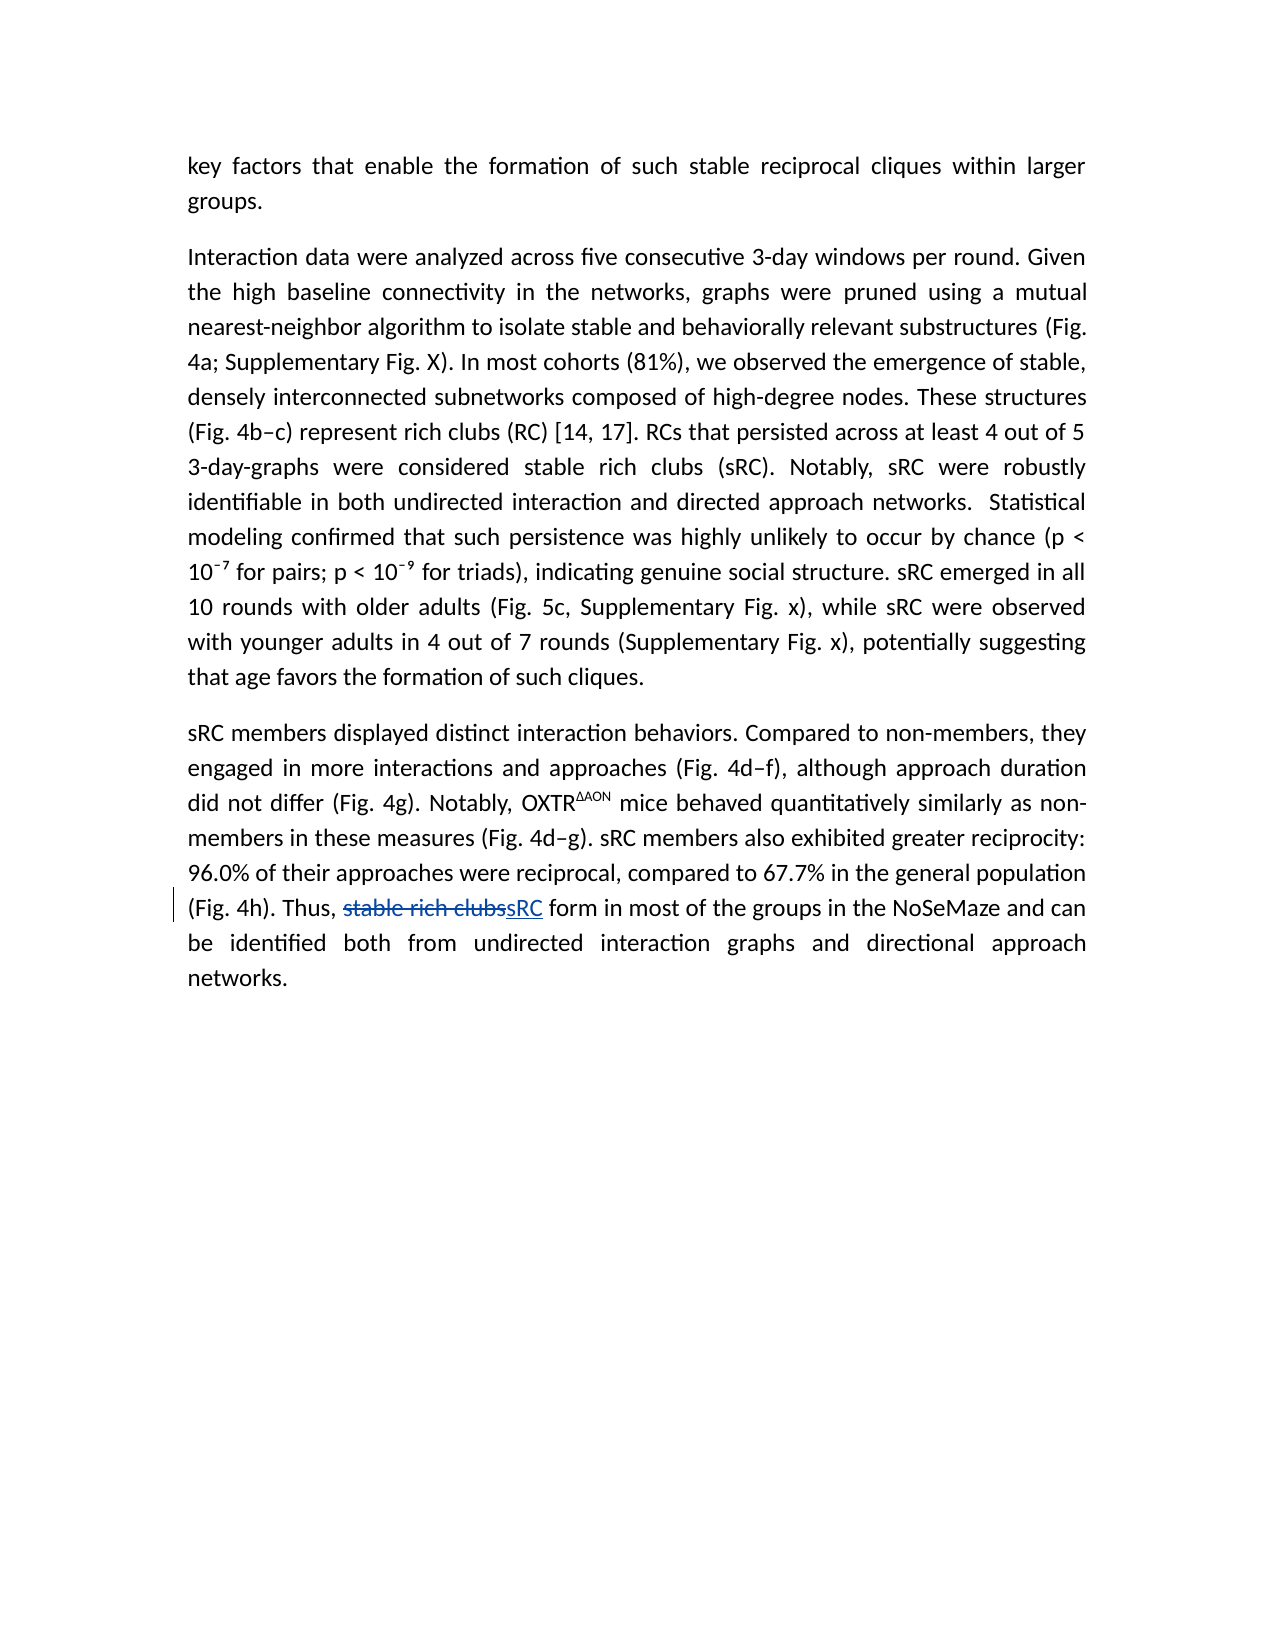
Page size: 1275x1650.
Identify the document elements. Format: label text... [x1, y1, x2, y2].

text sRC members displayed distinct interaction behaviors. Compared to non-members, they engaged in more interactions and approaches (Fig. 4d–f), although approach duration did not differ (Fig. 4g). Notably, OXTRΔAON mice behaved quantitatively similarly as non-members in these measures (Fig. 4d–g). sRC members also exhibited greater reciprocity: 96.0% of their approaches were reciprocal, compared to 67.7% in the general population (Fig. 4h). Thus, sRC form in most of the groups in the NoSeMaze and can be identified both from undirected interaction graphs and directional approach networks. [187, 717, 1087, 992]
text key factors that enable the formation of such stable reciprocal cliques within larger groups. [187, 150, 1087, 216]
text Interaction data were analyzed across five consecutive 3-day windows per round. Given the high baseline connectivity in the networks, graphs were pruned using a mutual nearest-neighbor algorithm to isolate stable and behaviorally relevant substructures (Fig. 4a; Supplementary Fig. X). In most cohorts (81%), we observed the emergence of stable, densely interconnected subnetworks composed of high-degree nodes. These structures (Fig. 4b–c) represent rich clubs (RC) [14, 17]. RCs that persisted across at least 4 out of 5 3-day-graphs were considered stable rich clubs (sRC). Notably, sRC were robustly identifiable in both undirected interaction and directed approach networks. Statistical modeling confirmed that such persistence was highly unlikely to occur by chance (p < 10⁻⁷ for pairs; p < 10⁻⁹ for triads), indicating genuine social structure. sRC emerged in all 10 rounds with older adults (Fig. 5c, Supplementary Fig. x), while sRC were observed with younger adults in 4 out of 7 rounds (Supplementary Fig. x), potentially suggesting that age favors the formation of such cliques. [187, 241, 1087, 691]
